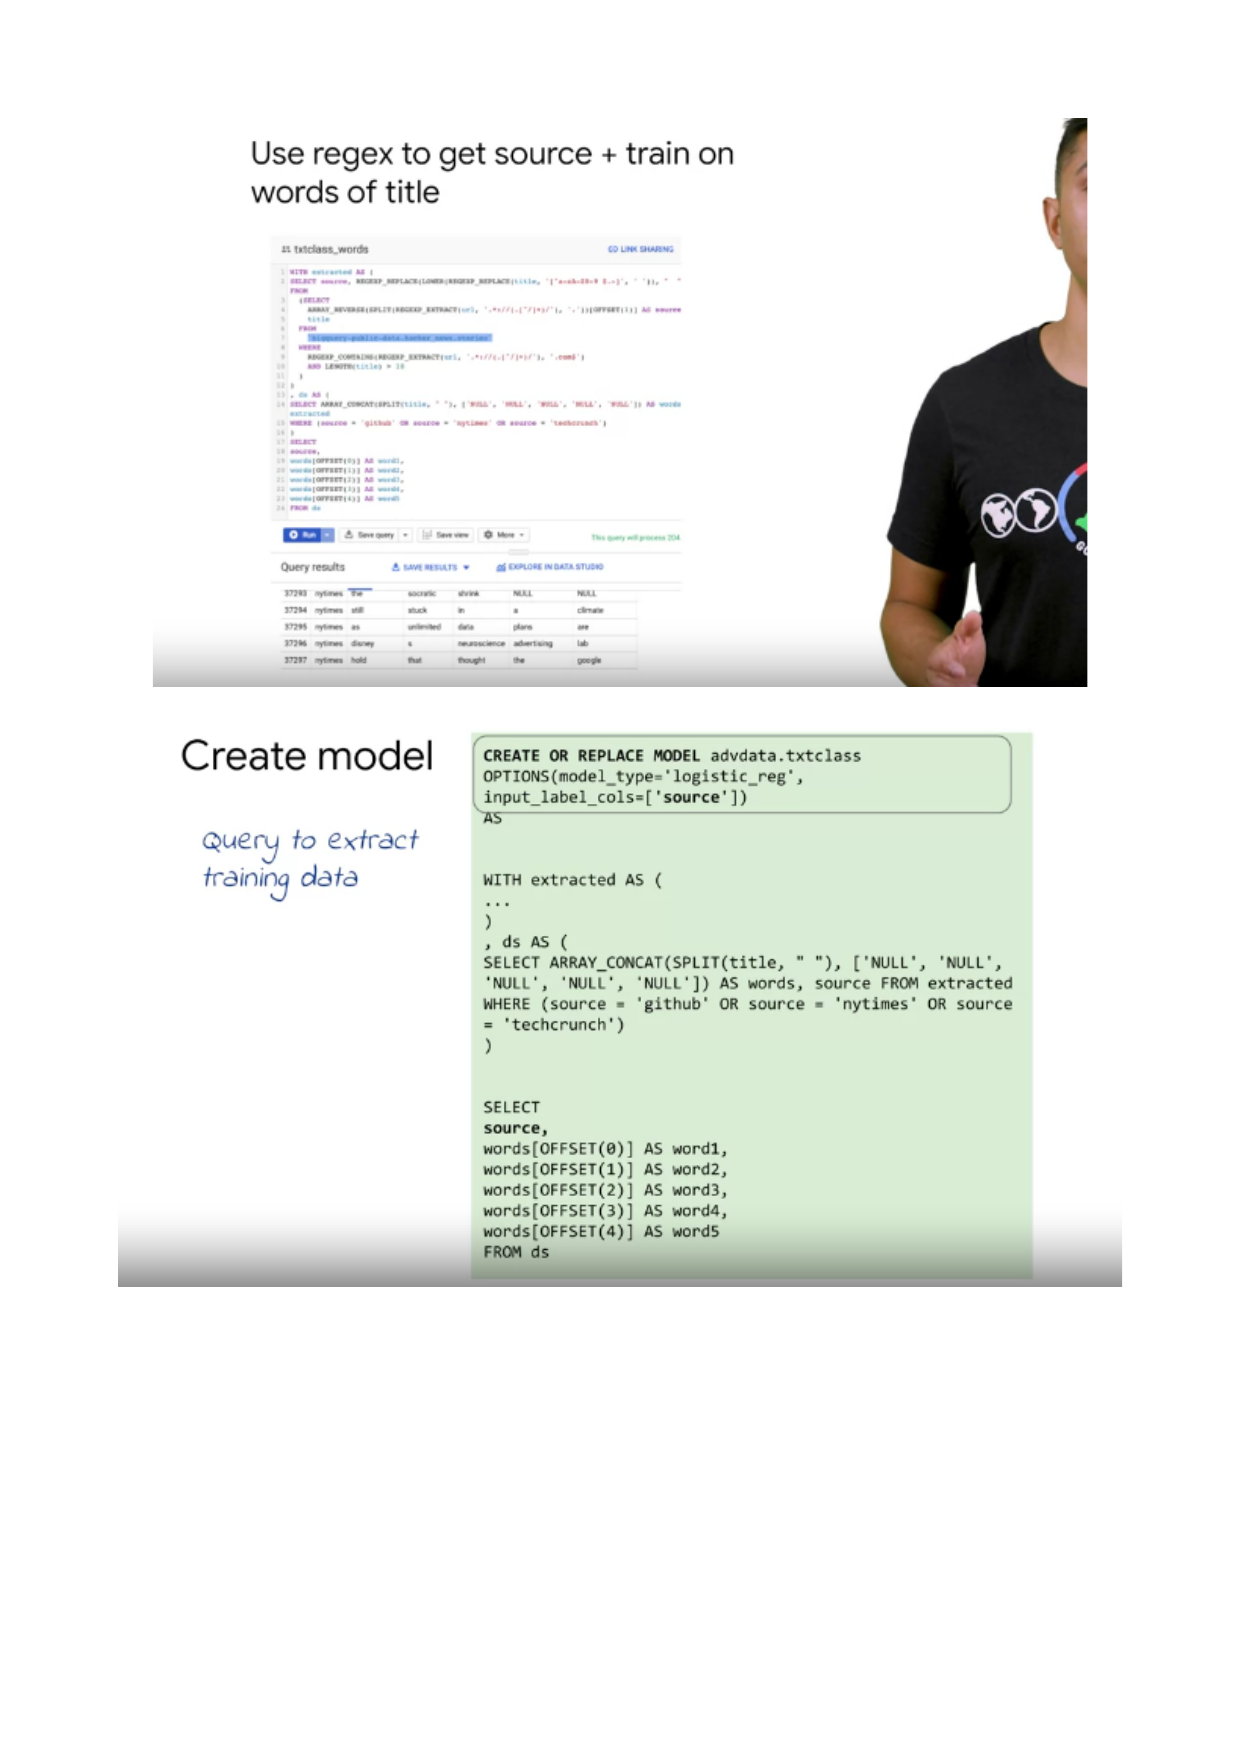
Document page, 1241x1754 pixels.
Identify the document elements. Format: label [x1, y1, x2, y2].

picture [152, 118, 1088, 687]
picture [118, 715, 1123, 1287]
